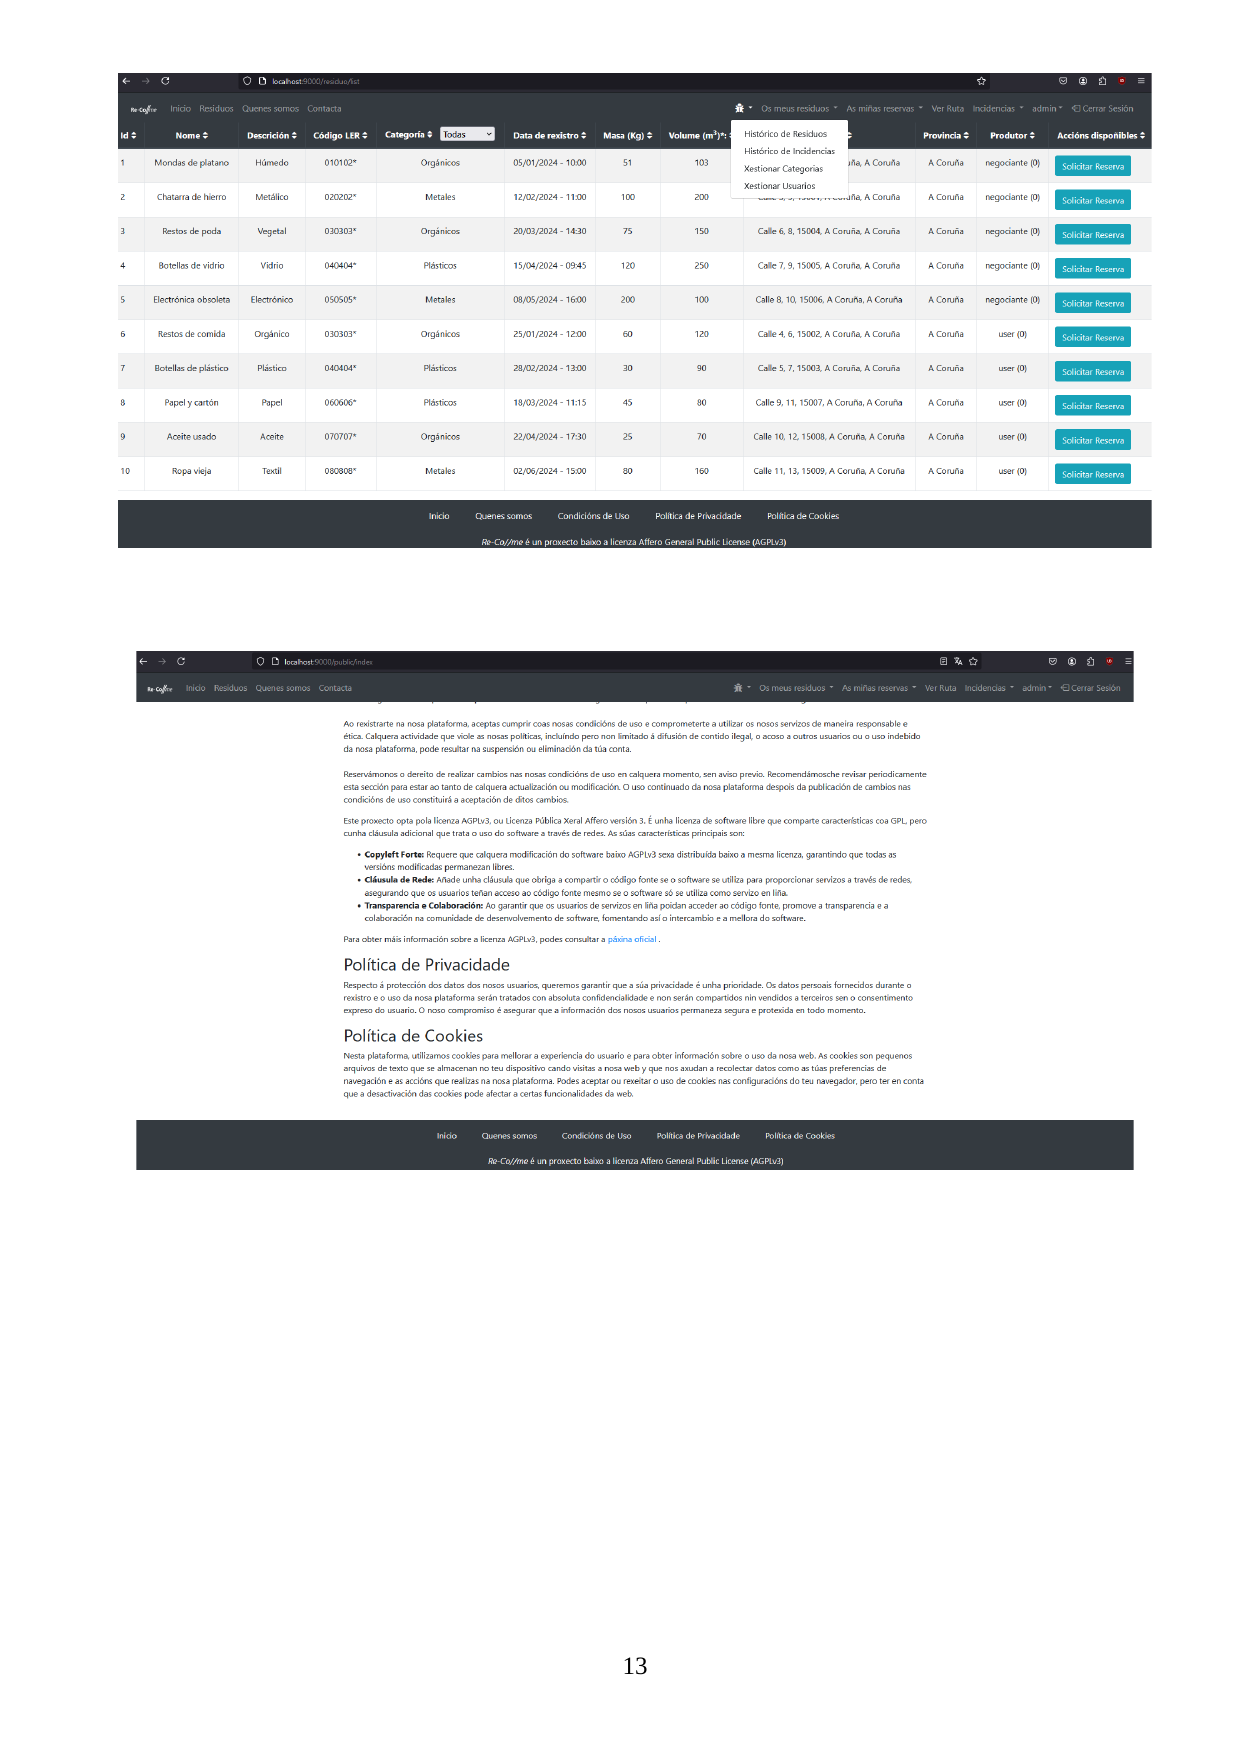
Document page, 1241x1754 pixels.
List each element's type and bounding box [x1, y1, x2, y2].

picture [136, 651, 1134, 1170]
picture [118, 73, 1152, 548]
